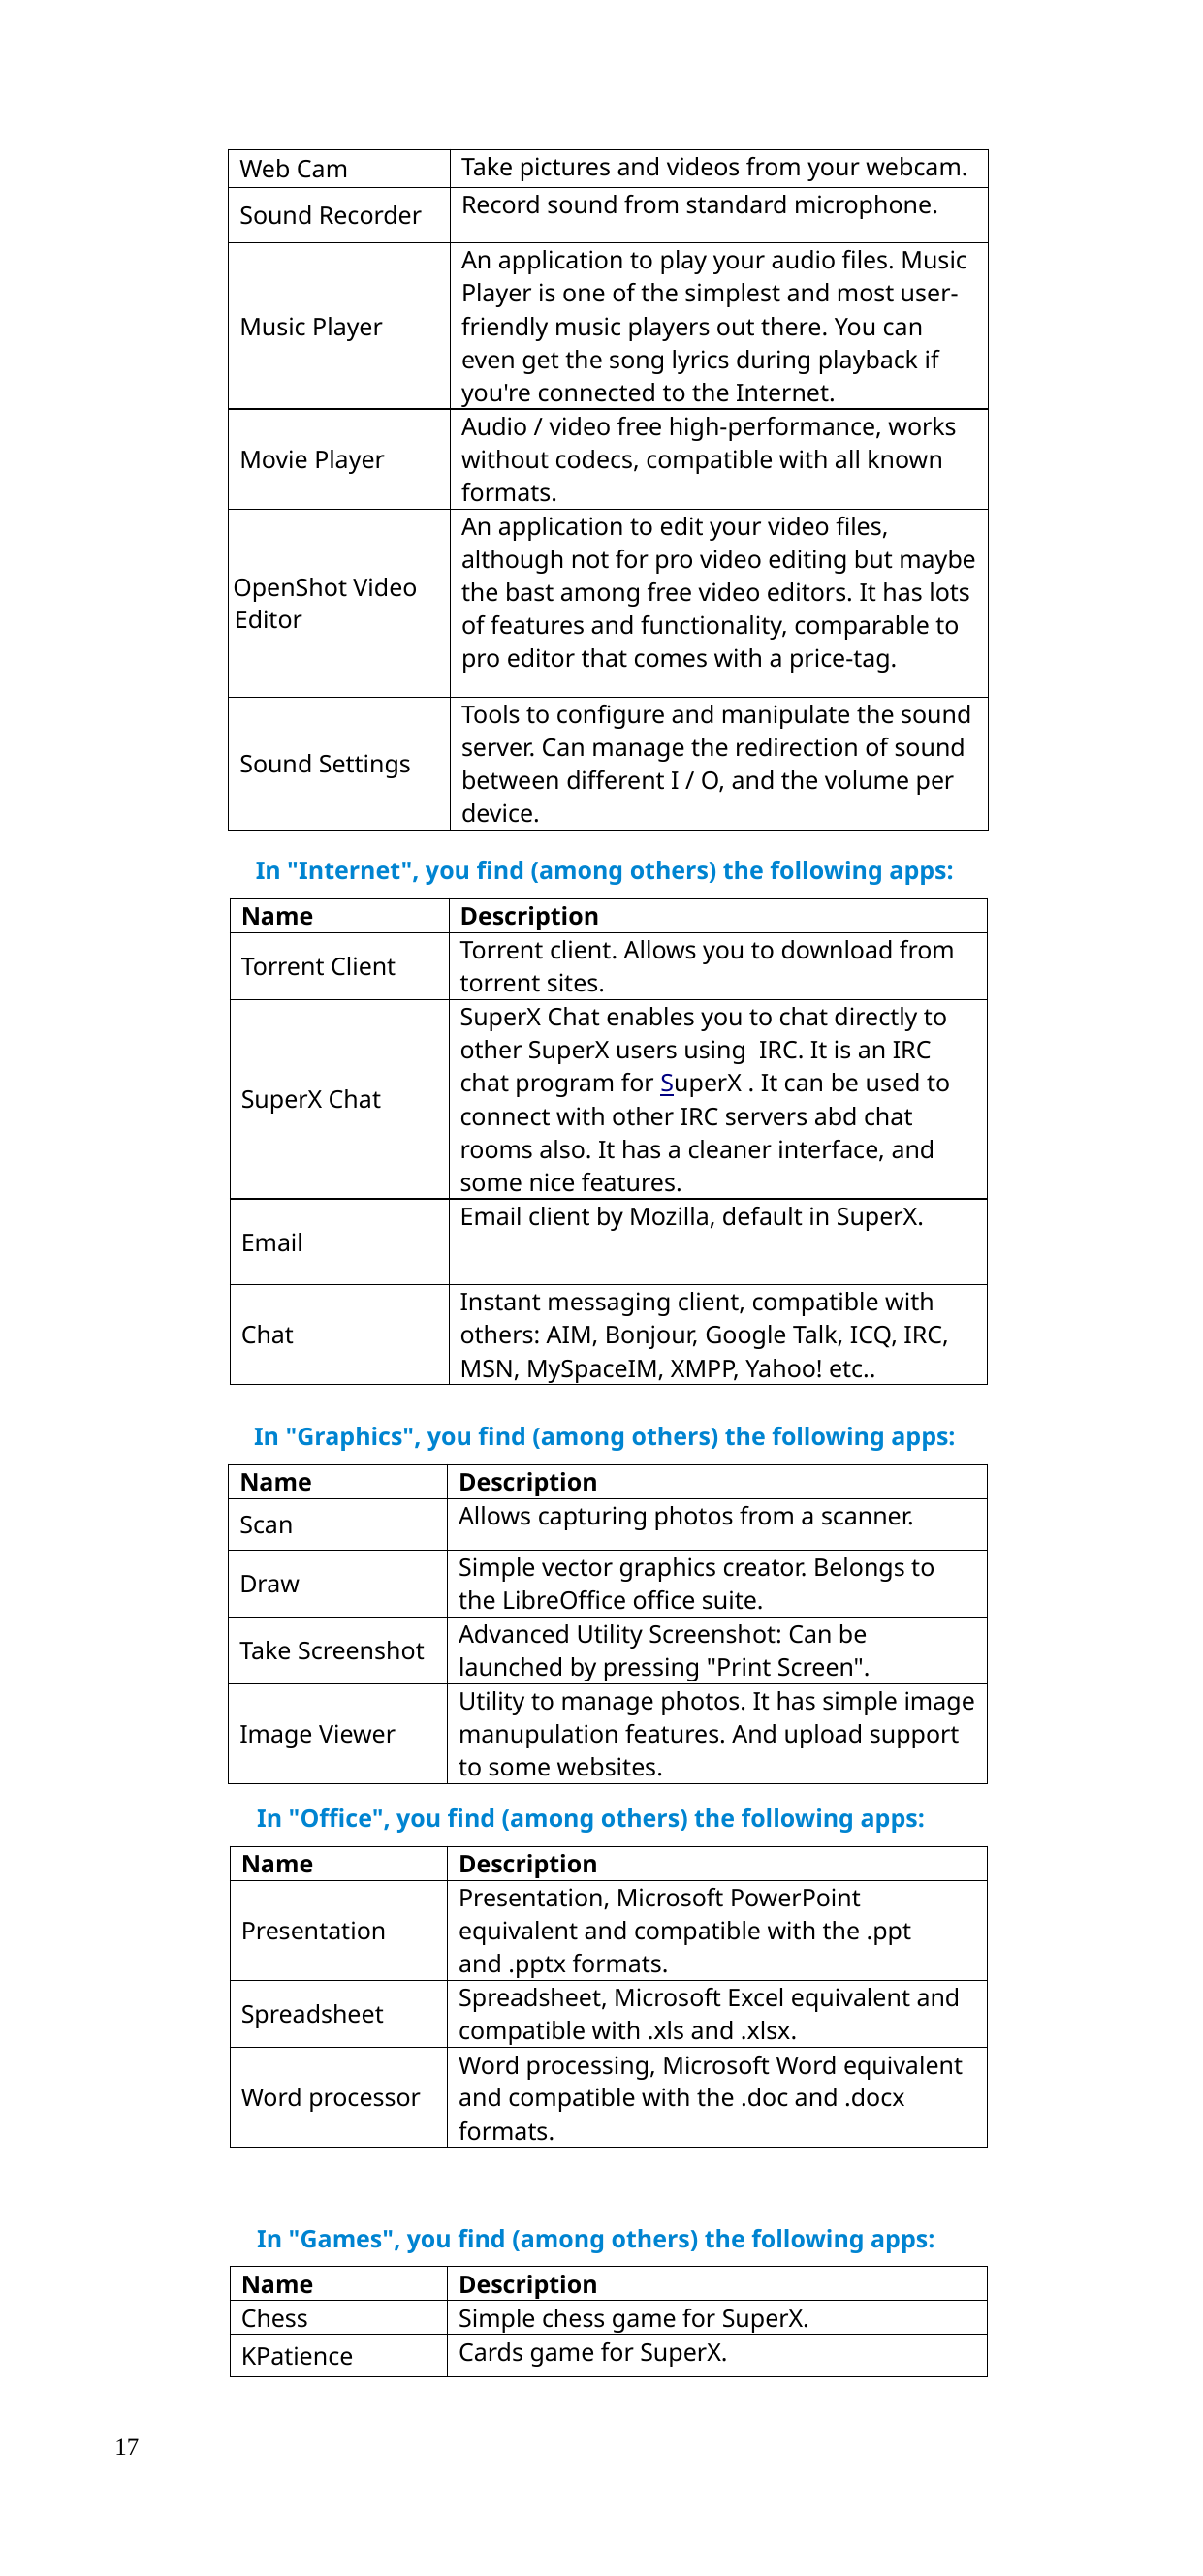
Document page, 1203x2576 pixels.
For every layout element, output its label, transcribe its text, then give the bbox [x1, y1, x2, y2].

table_cell Draw [229, 1551, 447, 1617]
table_header Name [231, 1847, 447, 1880]
table_cell Torrent Client [231, 933, 449, 999]
table_header Description [448, 2267, 987, 2300]
table_cell Web Cam [229, 150, 450, 187]
table_cell Presentation [231, 1881, 447, 1980]
table_cell Torrent client. Allows you to download from torrent sites. [450, 933, 987, 999]
table_cell An application to play your audio files. Music Player is one of the simplest and most user-friendly music players out there. You can even get the song lyrics during playback if you're connected to the Internet. [451, 243, 988, 408]
table_cell Take Screenshot [229, 1618, 447, 1683]
text In "Games", you find (among others) the following apps: [257, 2221, 1088, 2254]
table_cell Tools to configure and manipulate the sound server. Can manage the redirection of sound between different I / O, and the volume per device. [451, 698, 988, 830]
table_cell Take pictures and videos from your webcam. [451, 150, 988, 187]
table_cell Simple chess game for SuperX. [448, 2301, 987, 2334]
table_cell Word processor [231, 2048, 447, 2147]
table_cell Utility to manage photos. It has simple image manupulation features. And upload support to some websites. [448, 1684, 987, 1783]
table_cell OpenShot Video Editor [229, 510, 450, 697]
table_cell Email client by Mozilla, default in SuperX. [450, 1200, 987, 1284]
table_cell Sound Settings [229, 698, 450, 830]
table_cell Music Player [229, 243, 450, 408]
table_cell Image Viewer [229, 1684, 447, 1783]
table_cell SuperX Chat enables you to chat directly to other SuperX users using IRC. It is an IRC chat program for SuperX . It can be used to connect with other IRC servers abd chat rooms also. It has a cleaner interface, and some nice features. [450, 1000, 987, 1198]
text In "Internet", you find (among others) the following apps: [255, 854, 1088, 887]
table_cell Advanced Utility Screenshot: Can be launched by pressing "Print Screen". [448, 1618, 987, 1683]
table_cell Word processing, Microsoft Word equivalent and compatible with the .doc and .docx formats. [448, 2048, 987, 2147]
text In "Office", you find (among others) the following apps: [257, 1802, 1088, 1835]
table_header Description [450, 899, 987, 932]
table_header Name [231, 2267, 447, 2300]
text In "Graphics", you find (among others) the following apps: [254, 1420, 1088, 1453]
table_header Description [448, 1465, 987, 1498]
table_cell KPatience [231, 2335, 447, 2376]
table_cell Instant messaging client, compatible with others: AIM, Bonjour, Google Talk, ICQ, IRC, MSN, MySpaceIM, XMPP, Yahoo! etc.. [450, 1285, 987, 1384]
table_header Description [448, 1847, 987, 1880]
table_cell Audio / video free high-performance, works without codecs, compatible with all known formats. [451, 410, 988, 508]
table_header Name [231, 899, 449, 932]
table_header Name [229, 1465, 447, 1498]
table_cell Record sound from standard microphone. [451, 188, 988, 242]
table_cell Scan [229, 1499, 447, 1549]
table_cell Spreadsheet [231, 1981, 447, 2047]
table_cell SuperX Chat [231, 1000, 449, 1198]
table_cell Simple vector graphics creator. Belongs to the LibreOffice office suite. [448, 1551, 987, 1617]
table_cell Allows capturing photos from a scanner. [448, 1499, 987, 1549]
table_cell An application to edit your video files, although not for pro video editing but maybe the bast among free video editors. It has lots of features and functionality, comparable to pro editor that comes with a price-tag. [451, 510, 988, 697]
table_cell Movie Player [229, 410, 450, 508]
table_cell Chess [231, 2301, 447, 2334]
table_cell Chat [231, 1285, 449, 1384]
table_cell Sound Recorder [229, 188, 450, 242]
table_cell Email [231, 1200, 449, 1284]
table_cell Spreadsheet, Microsoft Excel equivalent and compatible with .xls and .xlsx. [448, 1981, 987, 2047]
table_cell Presentation, Microsoft PowerPoint equivalent and compatible with the .ppt and .pptx formats. [448, 1881, 987, 1980]
table_cell Cards game for SuperX. [448, 2335, 987, 2376]
